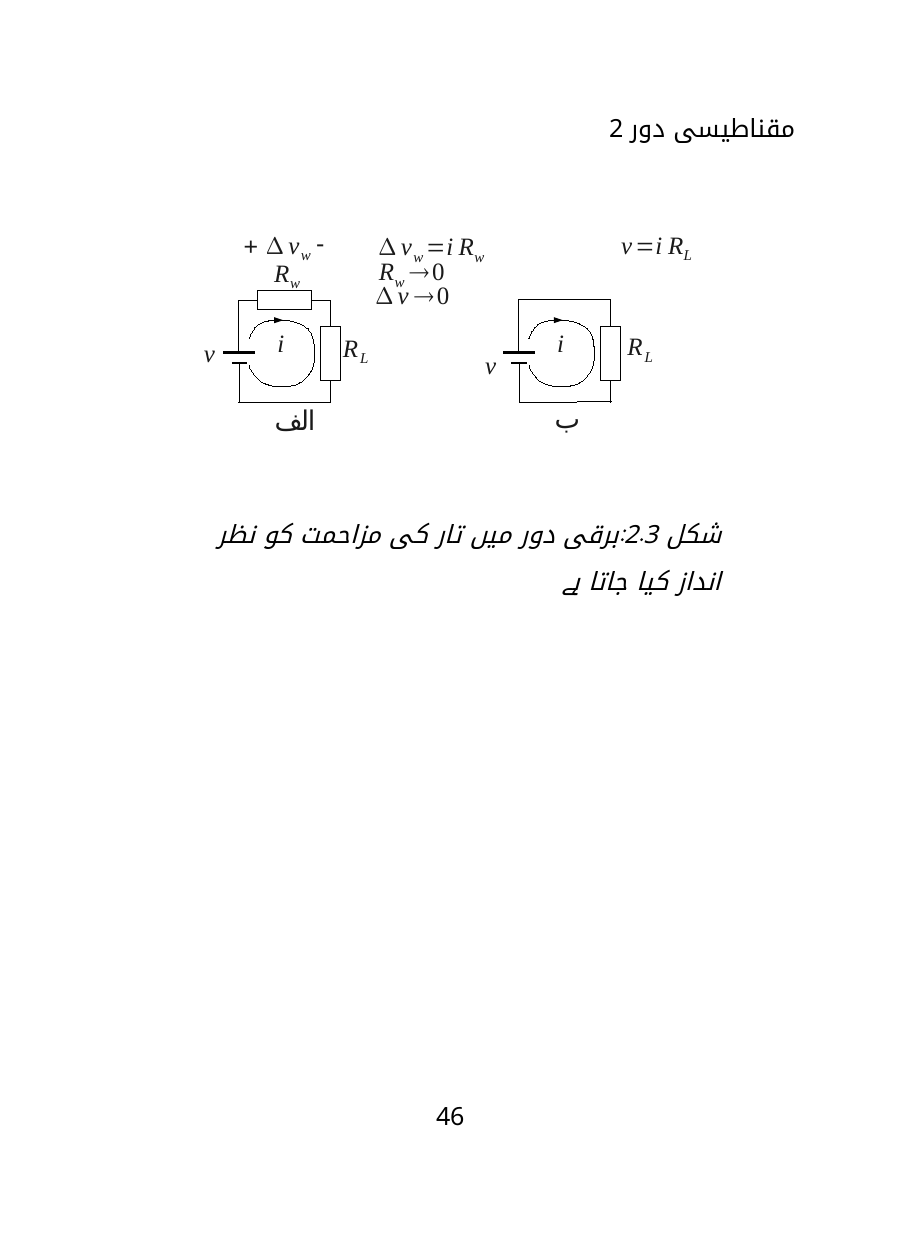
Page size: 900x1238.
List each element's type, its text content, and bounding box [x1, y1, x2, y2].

text شکل 2.3:برقی دور میں تار کی مزاحمت کو نظر انداز کیا جاتا ہے [179, 195, 721, 606]
